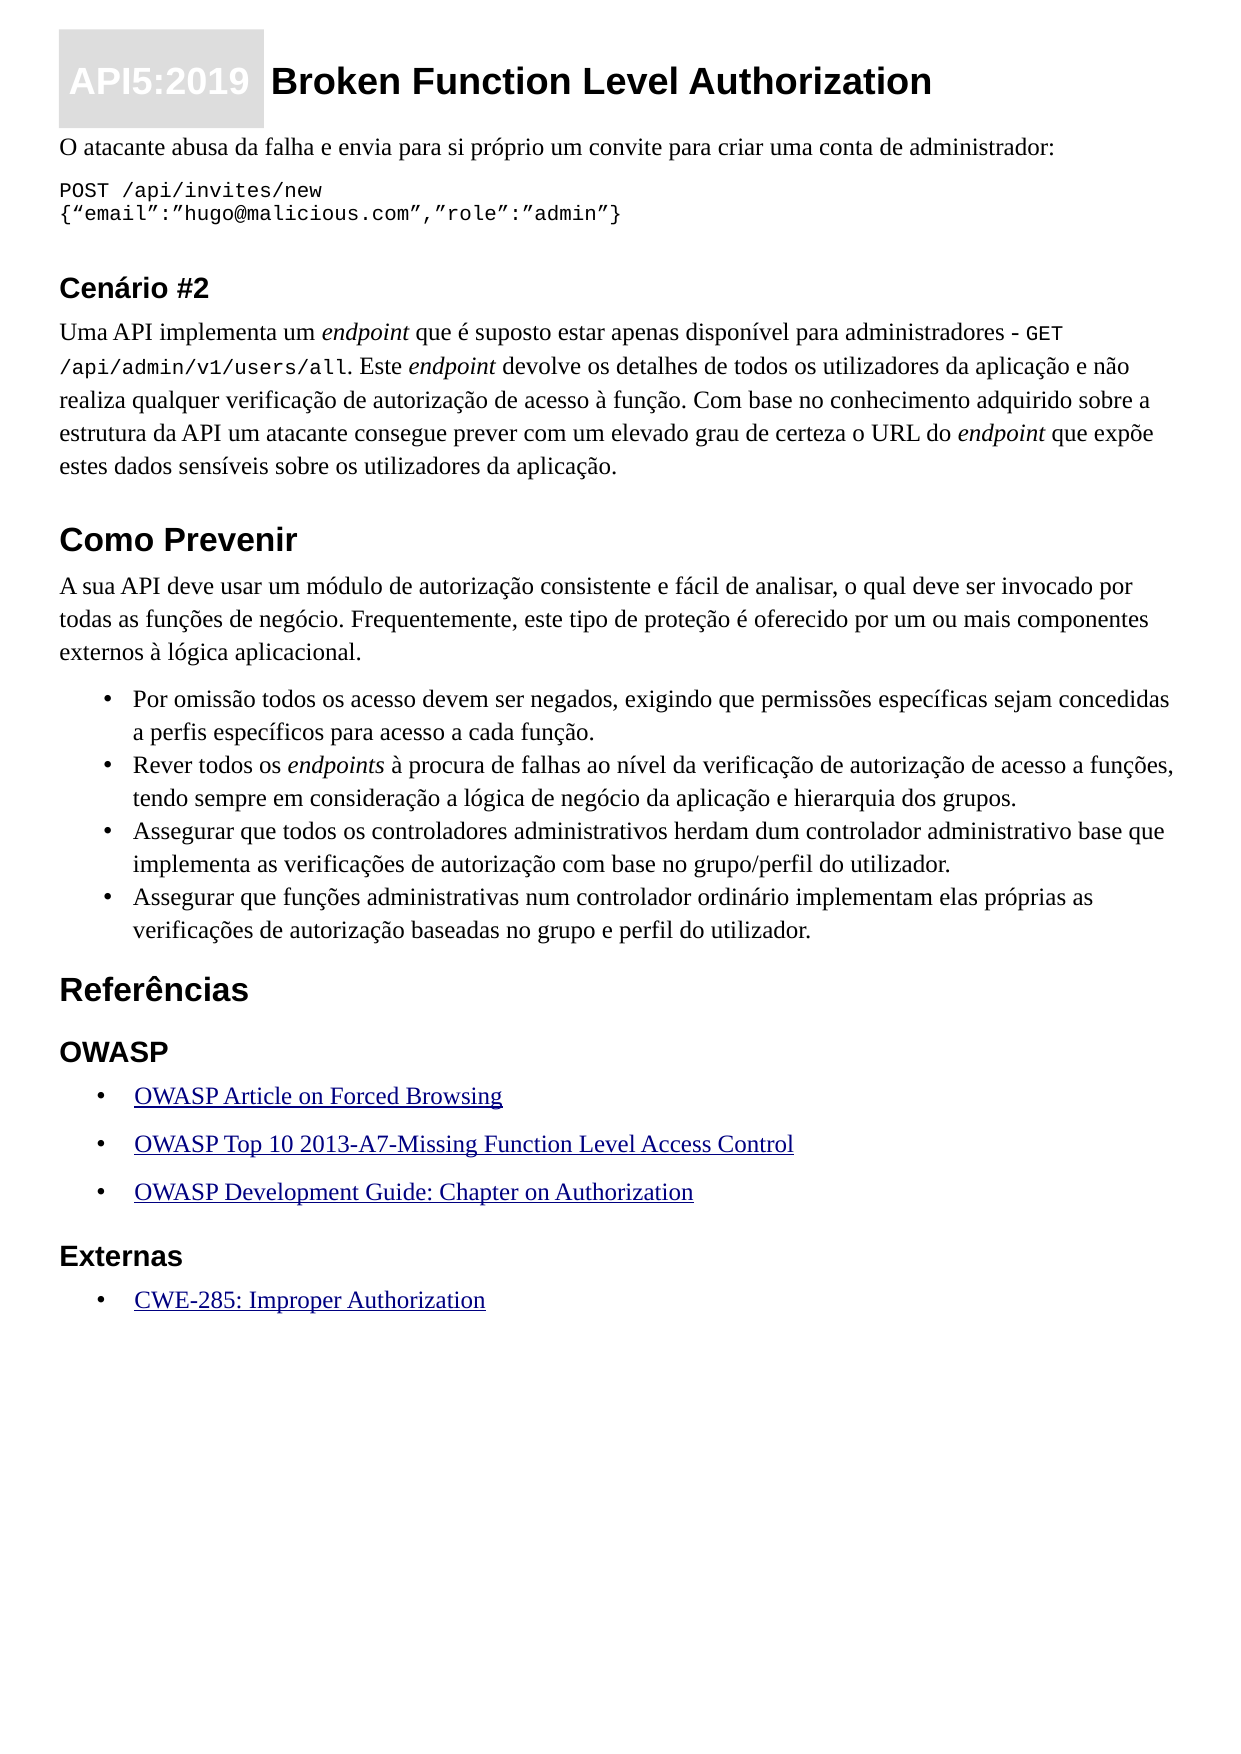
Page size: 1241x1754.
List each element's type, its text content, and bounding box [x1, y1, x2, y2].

text Uma API implementa um endpoint que é suposto estar apenas disponível para administradores - GET /api/admin/v1/users/all. Este endpoint devolve os detalhes de todos os utilizadores da aplicação e não realiza qualquer verificação de autorização de acesso à função. Com base no conhecimento adquirido sobre a estrutura da API um atacante consegue prever com um elevado grau de certeza o URL do endpoint que expõe estes dados sensíveis sobre os utilizadores da aplicação. [59, 317, 1181, 480]
subtitle Como Prevenir [59, 519, 1181, 558]
subtitle Externas [59, 1239, 1181, 1272]
list Por omissão todos os acesso devem ser negados, exigindo que permissões específicas sejam concedidas a perfis específicos para acesso a cada função. [103, 684, 1181, 746]
list Rever todos os endpoints à procura de falhas ao nível da verificação de autorização de acesso a funções, tendo sempre em consideração a lógica de negócio da aplicação e hierarquia dos grupos. [103, 750, 1181, 812]
subtitle Cenário #2 [59, 271, 1181, 305]
list OWASP Top 10 2013-A7-Missing Function Level Access Control [97, 1129, 1181, 1158]
list OWASP Development Guide: Chapter on Authorization [97, 1177, 1181, 1205]
text POST /api/invites/new [59, 180, 1181, 203]
text {“email”:”hugo@malicious.com”,”role”:”admin”} [59, 203, 1181, 227]
list CWE-285: Improper Authorization [97, 1285, 1181, 1314]
list Assegurar que todos os controladores administrativos herdam dum controlador administrativo base que implementa as verificações de autorização com base no grupo/perfil do utilizador. [103, 816, 1181, 878]
list Assegurar que funções administrativas num controlador ordinário implementam elas próprias as verificações de autorização baseadas no grupo e perfil do utilizador. [103, 882, 1181, 944]
subtitle OWASP [59, 1035, 1181, 1069]
text A sua API deve usar um módulo de autorização consistente e fácil de analisar, o qual deve ser invocado por todas as funções de negócio. Frequentemente, este tipo de proteção é oferecido por um ou mais componentes externos à lógica aplicacional. [59, 571, 1181, 666]
subtitle Referências [59, 969, 1181, 1008]
list OWASP Article on Forced Browsing [97, 1081, 1181, 1110]
